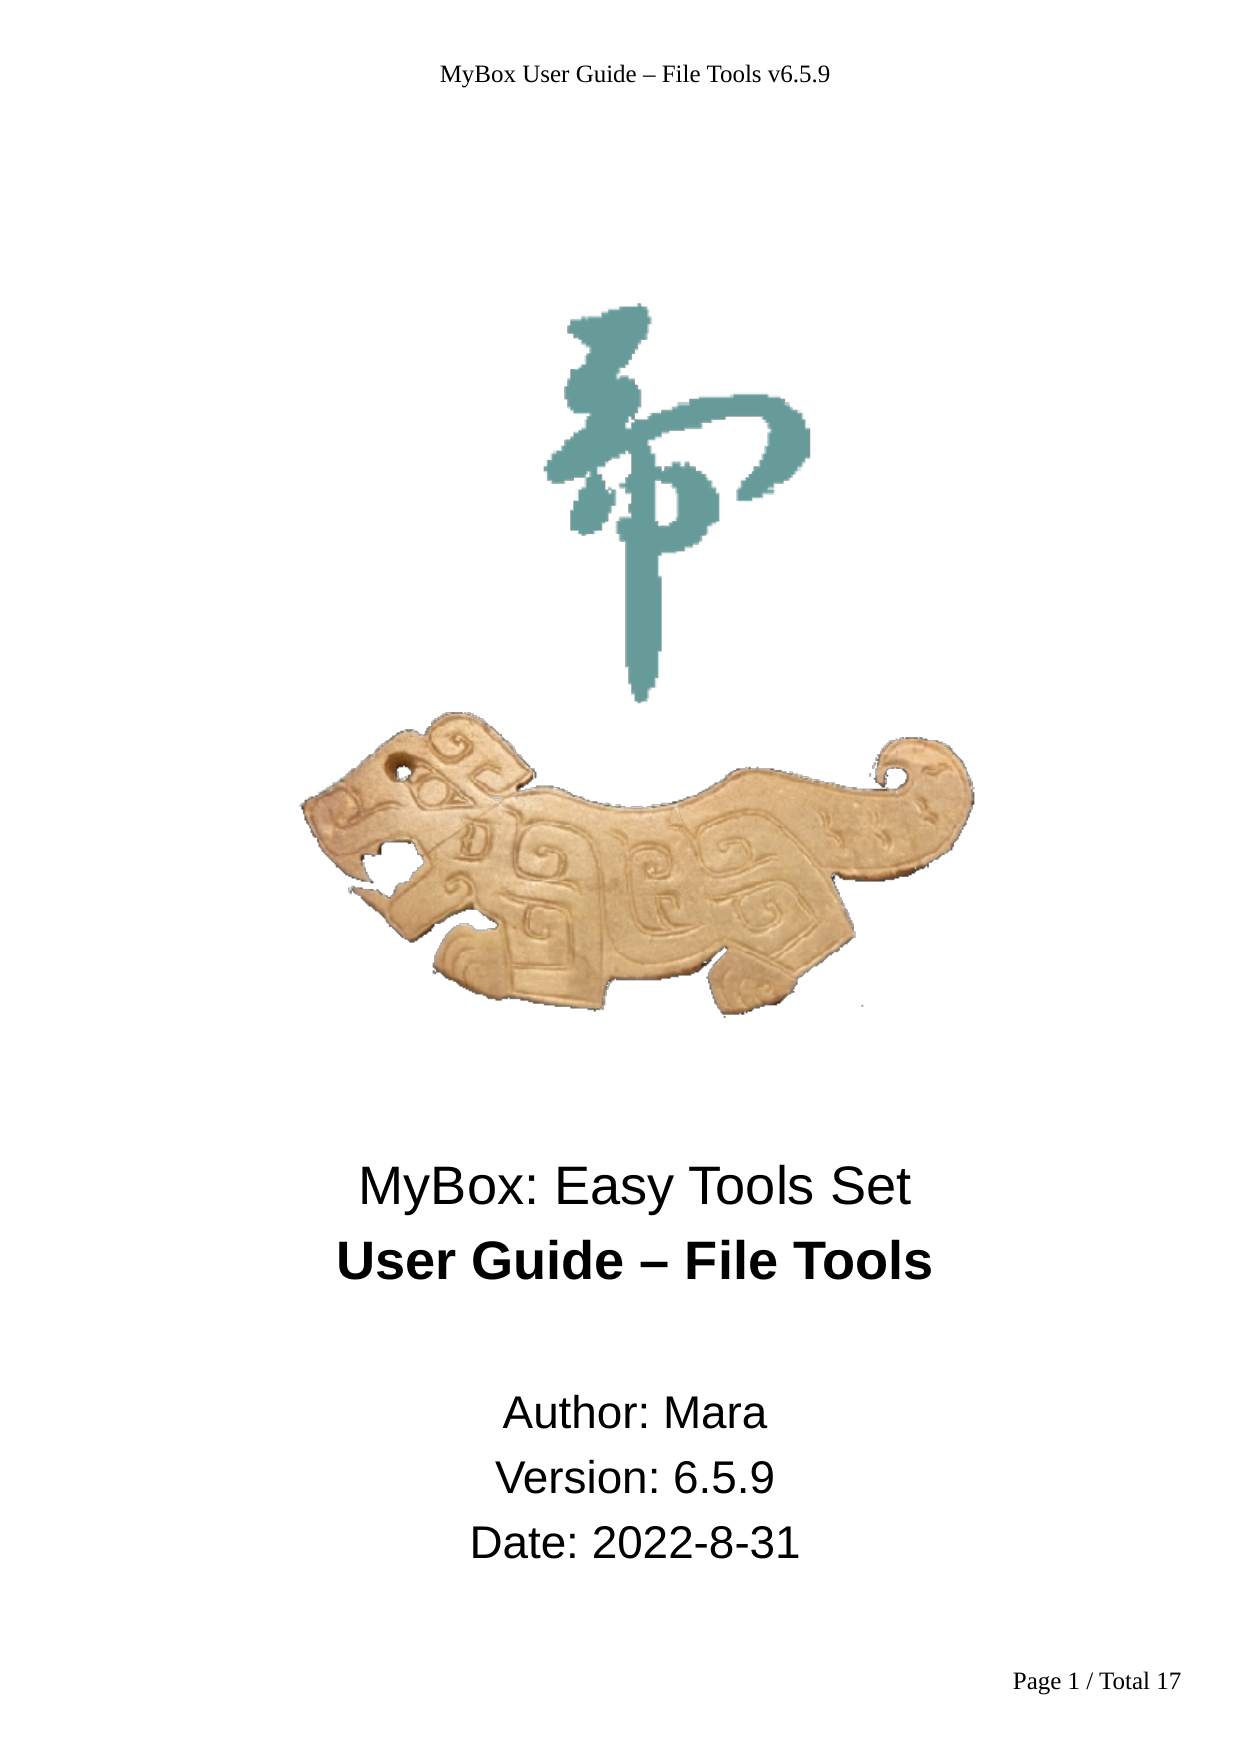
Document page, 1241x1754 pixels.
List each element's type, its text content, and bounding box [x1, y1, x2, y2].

text Date: 2022-8-31 [88, 1516, 1181, 1569]
text Version: 6.5.9 [88, 1451, 1181, 1503]
picture [244, 261, 1026, 1043]
text User Guide – File Tools [88, 1228, 1181, 1291]
subtitle MyBox: Easy Tools Set [88, 1153, 1181, 1216]
text Author: Mara [88, 1386, 1181, 1438]
